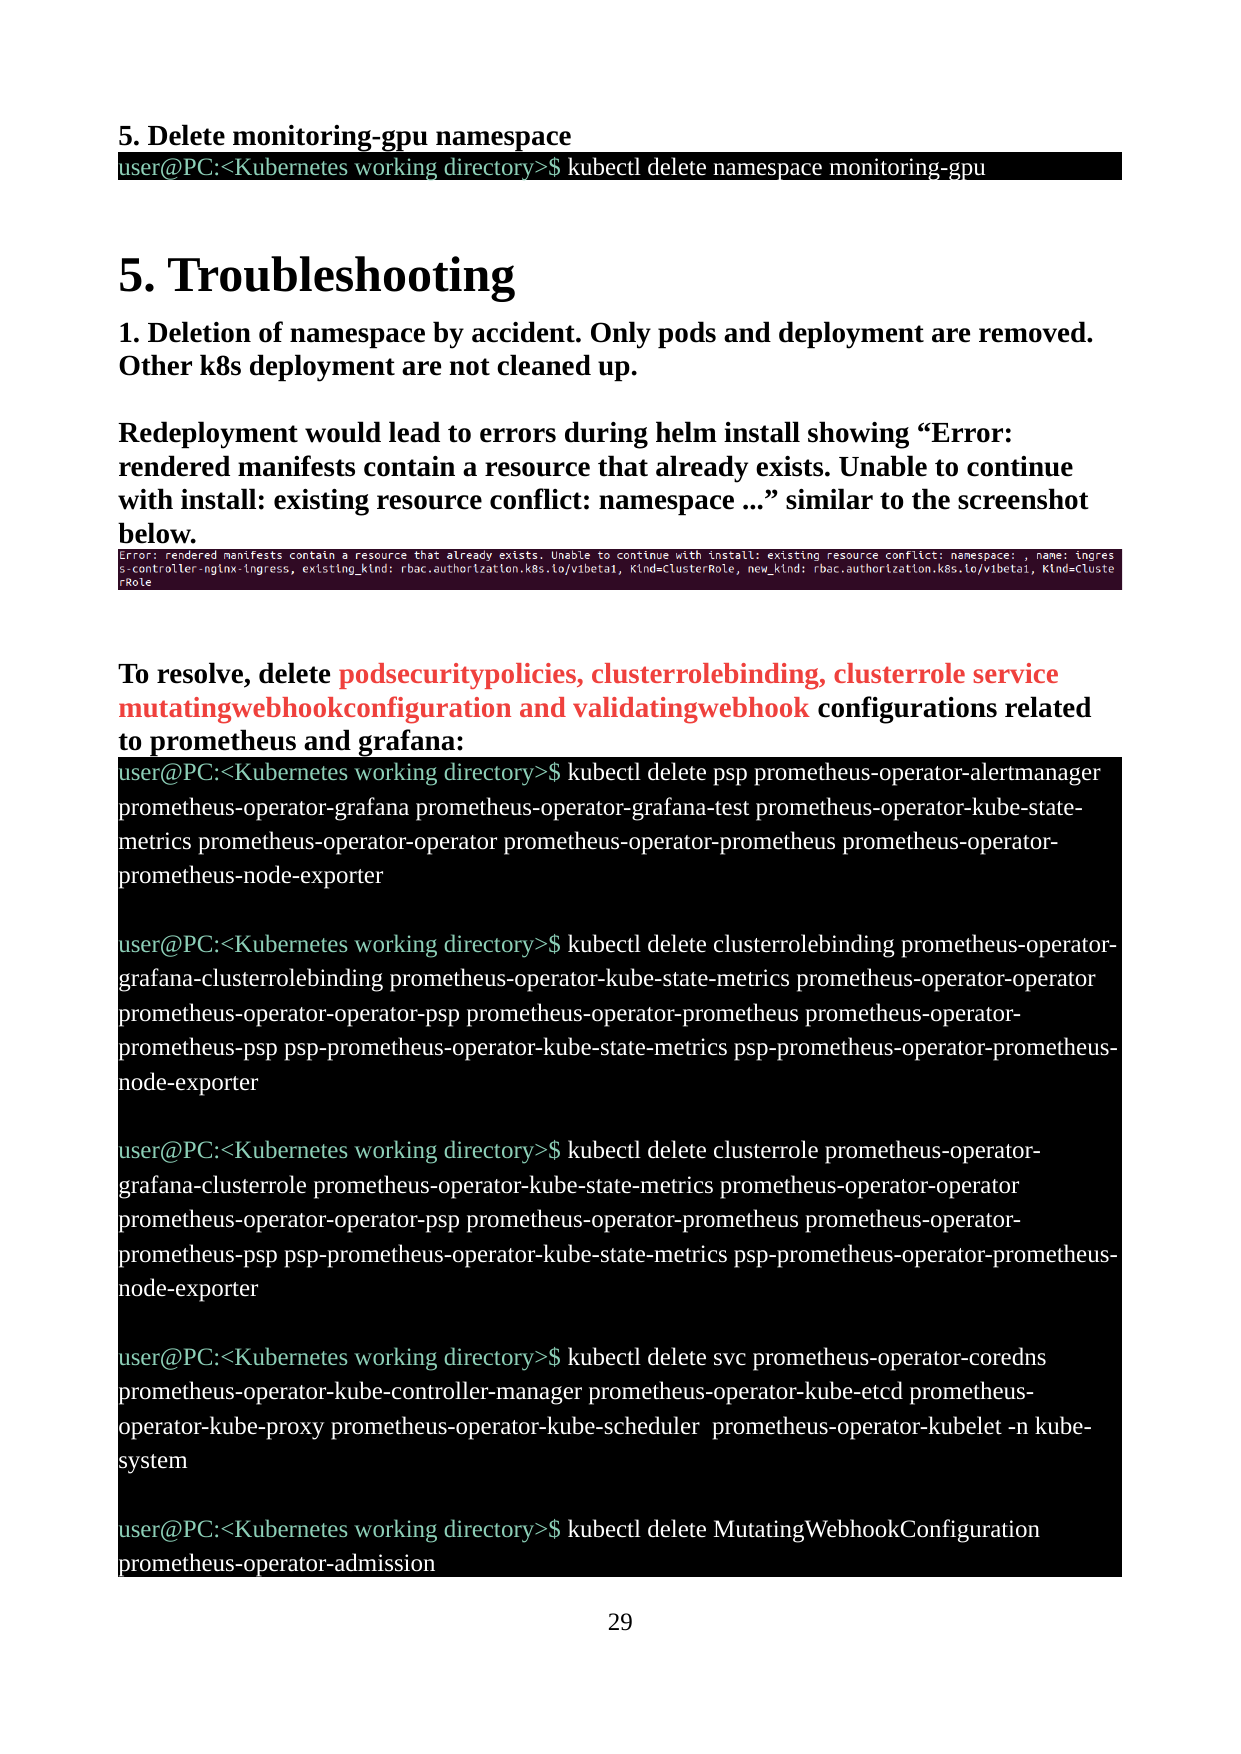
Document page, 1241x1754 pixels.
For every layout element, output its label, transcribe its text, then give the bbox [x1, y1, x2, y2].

text user@PC:<Kubernetes working directory>$ kubectl delete psp prometheus-operator-alertmanager prometheus-operator-grafana prometheus-operator-grafana-test prometheus-operator-kube-state-metrics prometheus-operator-operator prometheus-operator-prometheus prometheus-operator-prometheus-node-exporter [118, 757, 1122, 889]
text 5. Delete monitoring-gpu namespace [118, 118, 1122, 152]
text Redeployment would lead to errors during helm install showing “Error: rendered manifests contain a resource that already exists. Unable to continue with install: existing resource conflict: namespace ...” similar to the screenshot below. [118, 415, 1122, 549]
text user@PC:<Kubernetes working directory>$ kubectl delete clusterrolebinding prometheus-operator-grafana-clusterrolebinding prometheus-operator-kube-state-metrics prometheus-operator-operator prometheus-operator-operator-psp prometheus-operator-prometheus prometheus-operator-prometheus-psp psp-prometheus-operator-kube-state-metrics psp-prometheus-operator-prometheus-node-exporter [118, 929, 1122, 1096]
subtitle 5. Troubleshooting [118, 245, 1122, 302]
text To resolve, delete podsecuritypolicies, clusterrolebinding, clusterrole service mutatingwebhookconfiguration and validatingwebhook configurations related to prometheus and grafana: [118, 656, 1122, 757]
text user@PC:<Kubernetes working directory>$ kubectl delete MutatingWebhookConfiguration prometheus-operator-admission [118, 1514, 1122, 1577]
text user@PC:<Kubernetes working directory>$ kubectl delete svc prometheus-operator-coredns prometheus-operator-kube-controller-manager prometheus-operator-kube-etcd prometheus-operator-kube-proxy prometheus-operator-kube-scheduler prometheus-operator-kubelet -n kube-system [118, 1342, 1122, 1474]
text user@PC:<Kubernetes working directory>$ kubectl delete namespace monitoring-gpu [118, 152, 1122, 180]
text user@PC:<Kubernetes working directory>$ kubectl delete clusterrole prometheus-operator-grafana-clusterrole prometheus-operator-kube-state-metrics prometheus-operator-operator prometheus-operator-operator-psp prometheus-operator-prometheus prometheus-operator-prometheus-psp psp-prometheus-operator-kube-state-metrics psp-prometheus-operator-prometheus-node-exporter [118, 1136, 1122, 1302]
text 1. Deletion of namespace by accident. Only pods and deployment are removed. Other k8s deployment are not cleaned up. [118, 315, 1122, 382]
picture [118, 549, 1123, 590]
